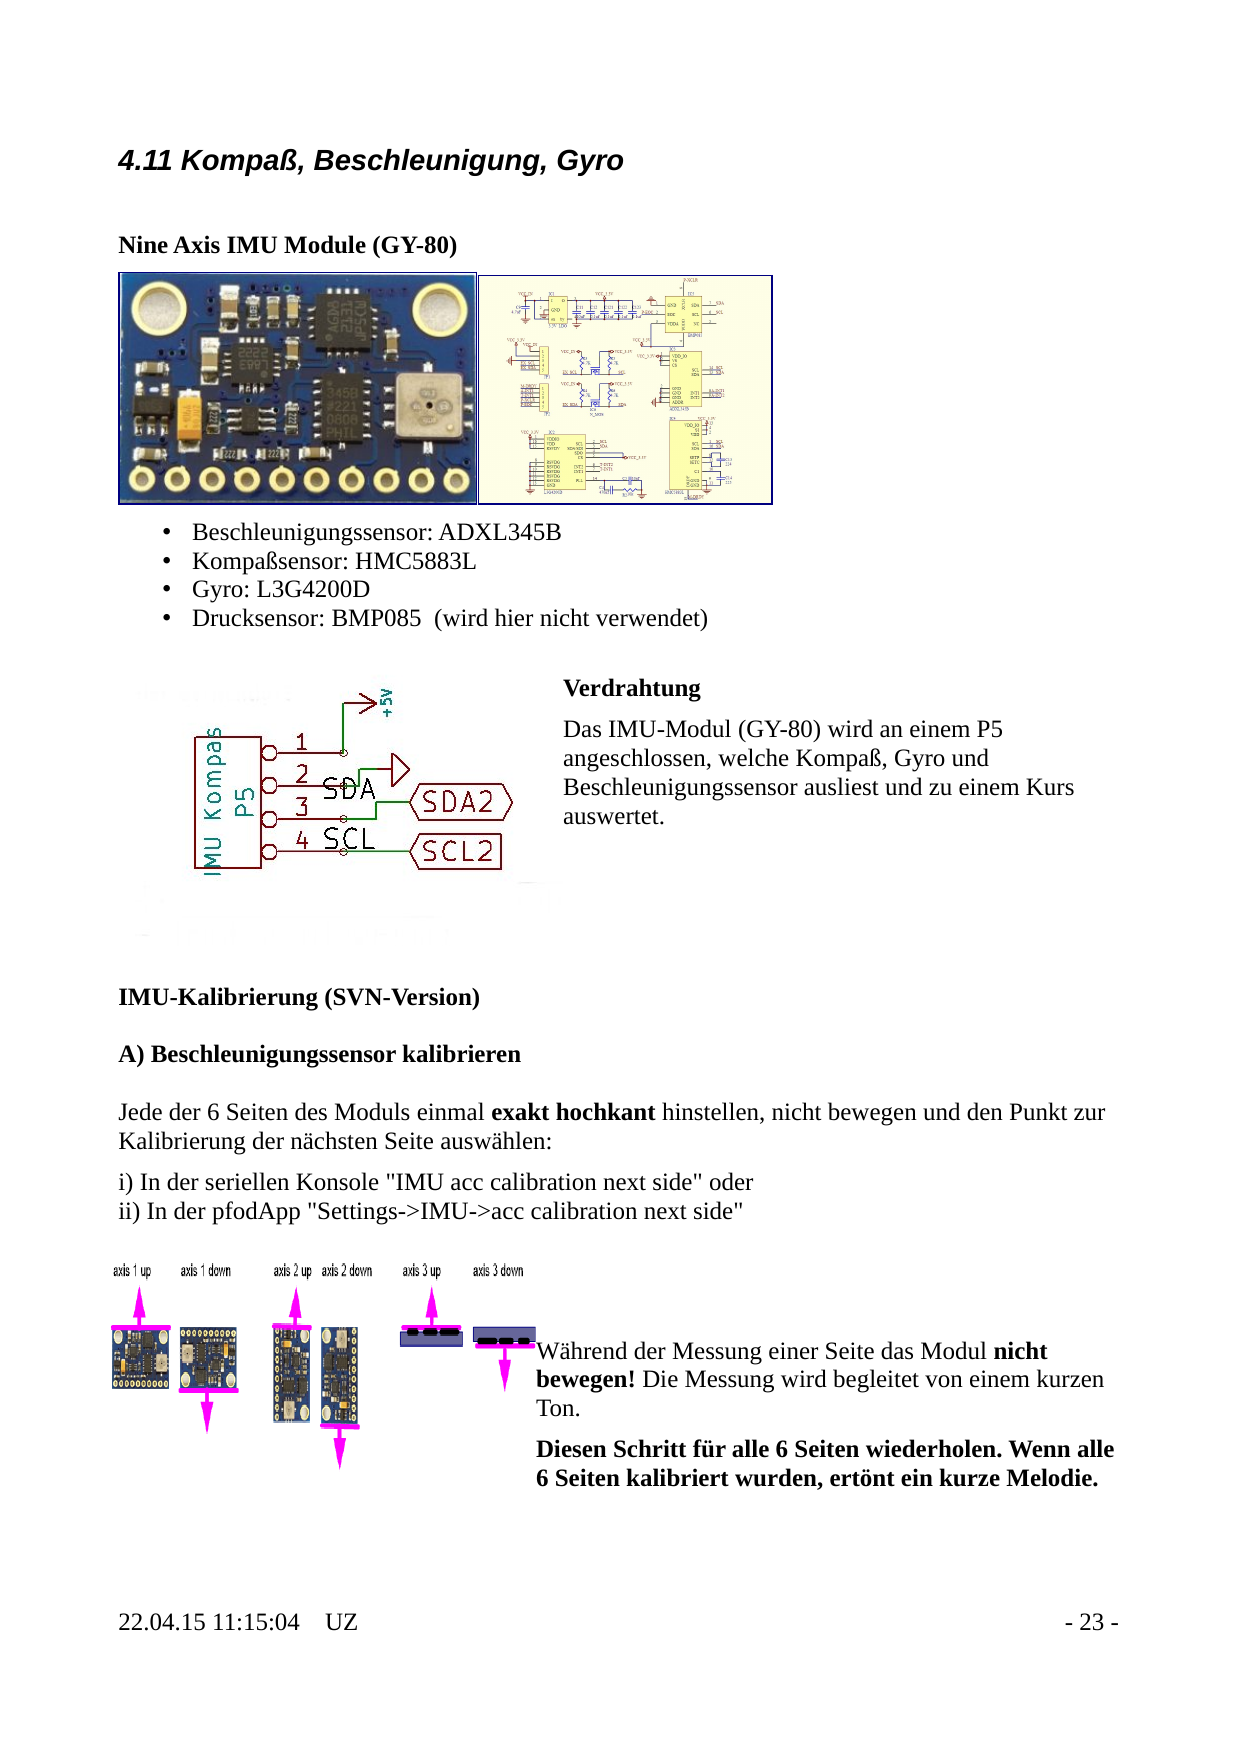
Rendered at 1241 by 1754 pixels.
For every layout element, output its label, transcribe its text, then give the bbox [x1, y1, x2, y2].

picture [134, 660, 563, 946]
text Während der Messung einer Seite das Modul nicht bewegen! Die Messung wird begleitet von einem kurzen Ton. [536, 1278, 1122, 1422]
text Nine Axis IMU Module (GY-80) [118, 230, 1122, 259]
list Kompaßsensor: HMC5883L [162, 546, 1122, 574]
picture [479, 276, 771, 503]
text i) In der seriellen Konsole "IMU acc calibration next side" oder ii) In der pfodApp "Settings->IMU->acc calibration next side" [118, 1167, 1122, 1224]
subtitle 4.11 Kompaß, Beschleunigung, Gyro [118, 143, 1122, 177]
list Drucksensor: BMP085 (wird hier nicht verwendet) [162, 603, 1122, 632]
text Diesen Schritt für alle 6 Seiten wiederholen. Wenn alle 6 Seiten kalibriert wurden, ertönt ein kurze Melodie. [118, 1434, 1122, 1549]
list Gyro: L3G4200D [162, 574, 1122, 603]
text IMU-Kalibrierung (SVN-Version) A) Beschleunigungssensor kalibrieren Jede der 6 Seiten des Moduls einmal exakt hochkant hinstellen, nicht bewegen und den Punkt zur Kalibrierung der nächsten Seite auswählen: [118, 953, 1122, 1154]
picture [120, 273, 476, 503]
list Beschleunigungssensor: ADXL345B [162, 517, 1122, 546]
text Das IMU-Modul (GY-80) wird an einem P5 angeschlossen, welche Kompaß, Gyro und Beschleunigungssensor ausliest und zu einem Kurs auswertet. [563, 714, 1122, 858]
text Verdrahtung [118, 644, 1122, 702]
picture [110, 1259, 536, 1472]
